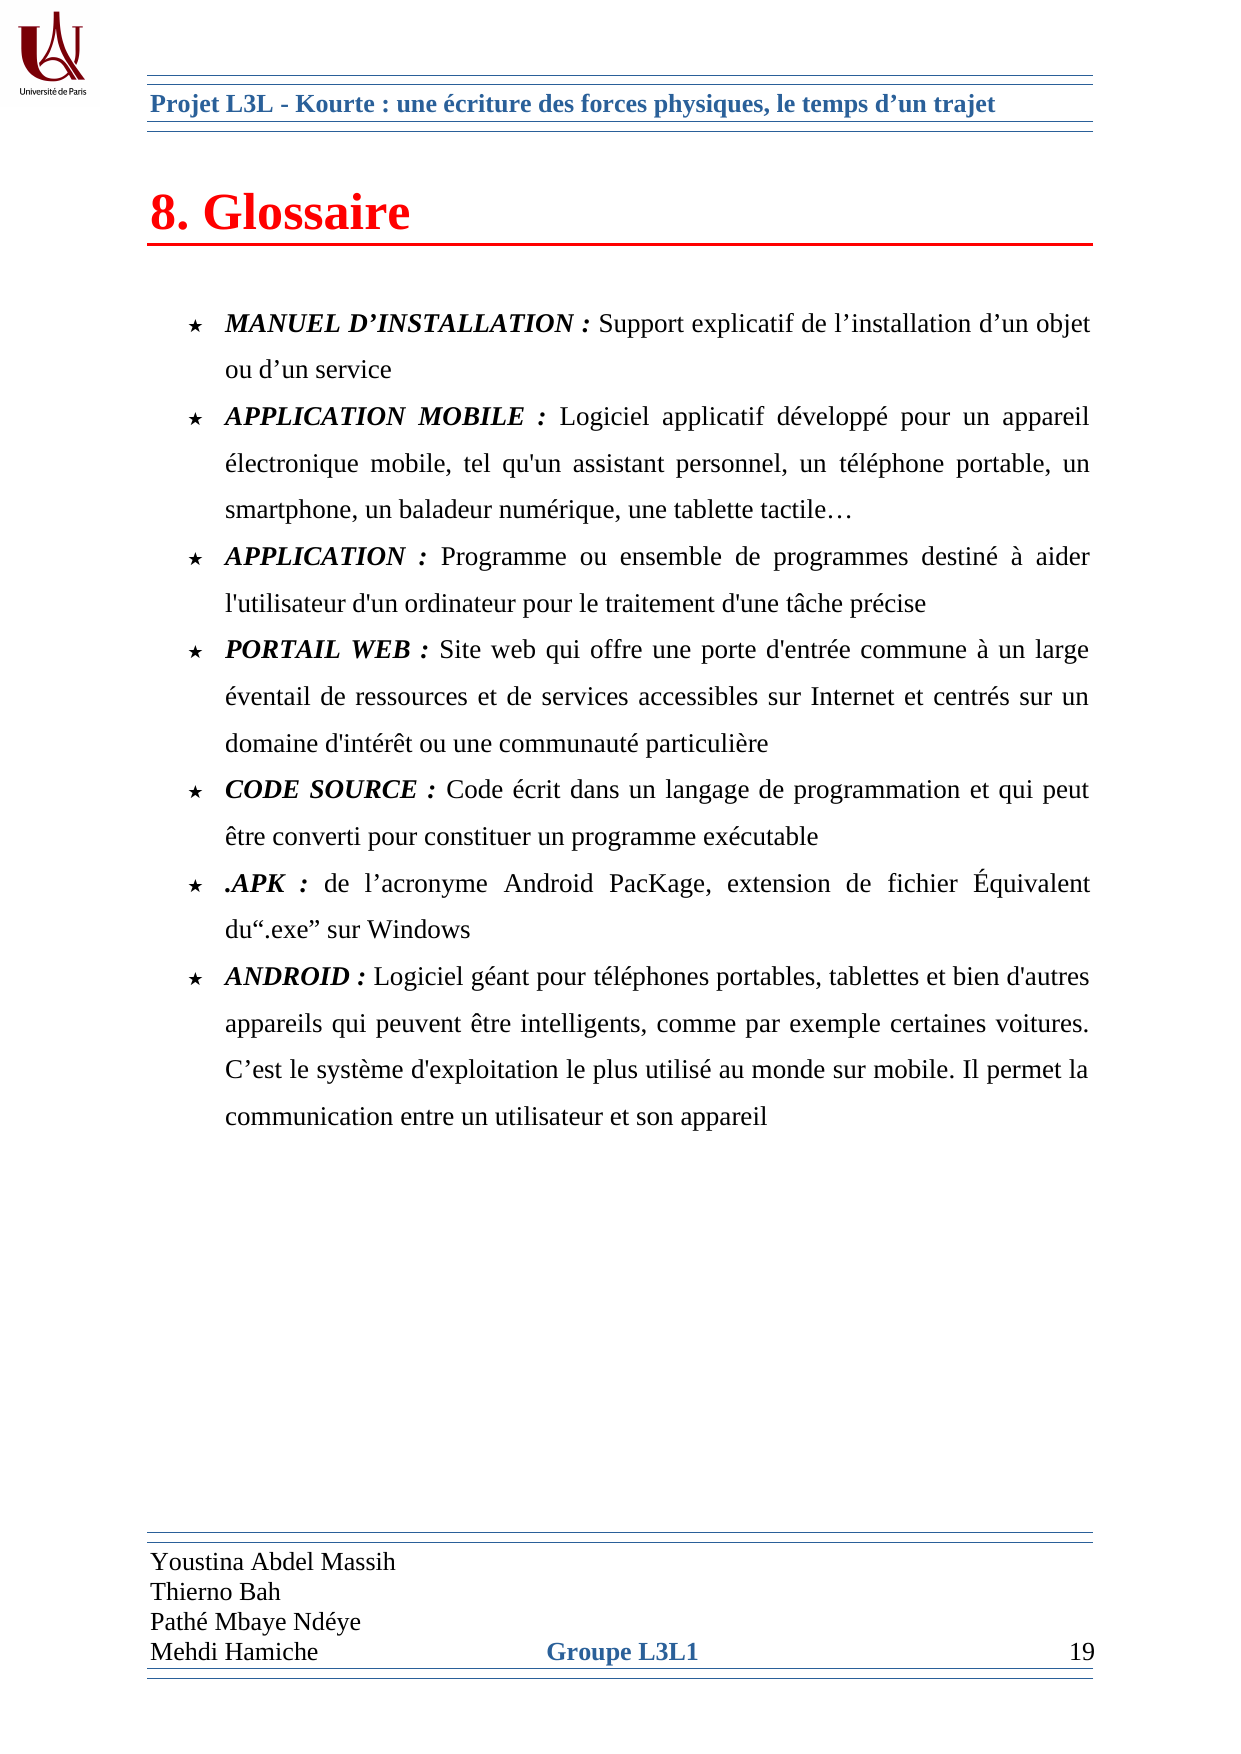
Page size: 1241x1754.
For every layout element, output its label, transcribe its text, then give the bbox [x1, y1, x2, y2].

list PORTAIL WEB : Site web qui offre une porte d'entrée commune à un large éventail de ressources et de services accessibles sur Internet et centrés sur un domaine d'intérêt ou une communauté particulière [187, 633, 1090, 758]
list MANUEL D’INSTALLATION : Support explicatif de l’installation d’un objet ou d’un service [187, 307, 1090, 384]
list ANDROID : Logiciel géant pour téléphones portables, tablettes et bien d'autres appareils qui peuvent être intelligents, comme par exemple certaines voitures. C’est le système d'exploitation le plus utilisé au monde sur mobile. Il permet la communication entre un utilisateur et son appareil [187, 960, 1090, 1131]
list APPLICATION : Programme ou ensemble de programmes destiné à aider l'utilisateur d'un ordinateur pour le traitement d'une tâche précise [187, 540, 1090, 618]
list CODE SOURCE : Code écrit dans un langage de programmation et qui peut être converti pour constituer un programme exécutable [187, 773, 1090, 851]
list .APK : de l’acronyme Android PacKage, extension de fichier Équivalent du“.exe” sur Windows [187, 867, 1090, 944]
subtitle 8. Glossaire [147, 178, 1093, 243]
picture [0, 0, 101, 107]
list APPLICATION MOBILE : Logiciel applicatif développé pour un appareil électronique mobile, tel qu'un assistant personnel, un téléphone portable, un smartphone, un baladeur numérique, une tablette tactile… [187, 400, 1090, 524]
